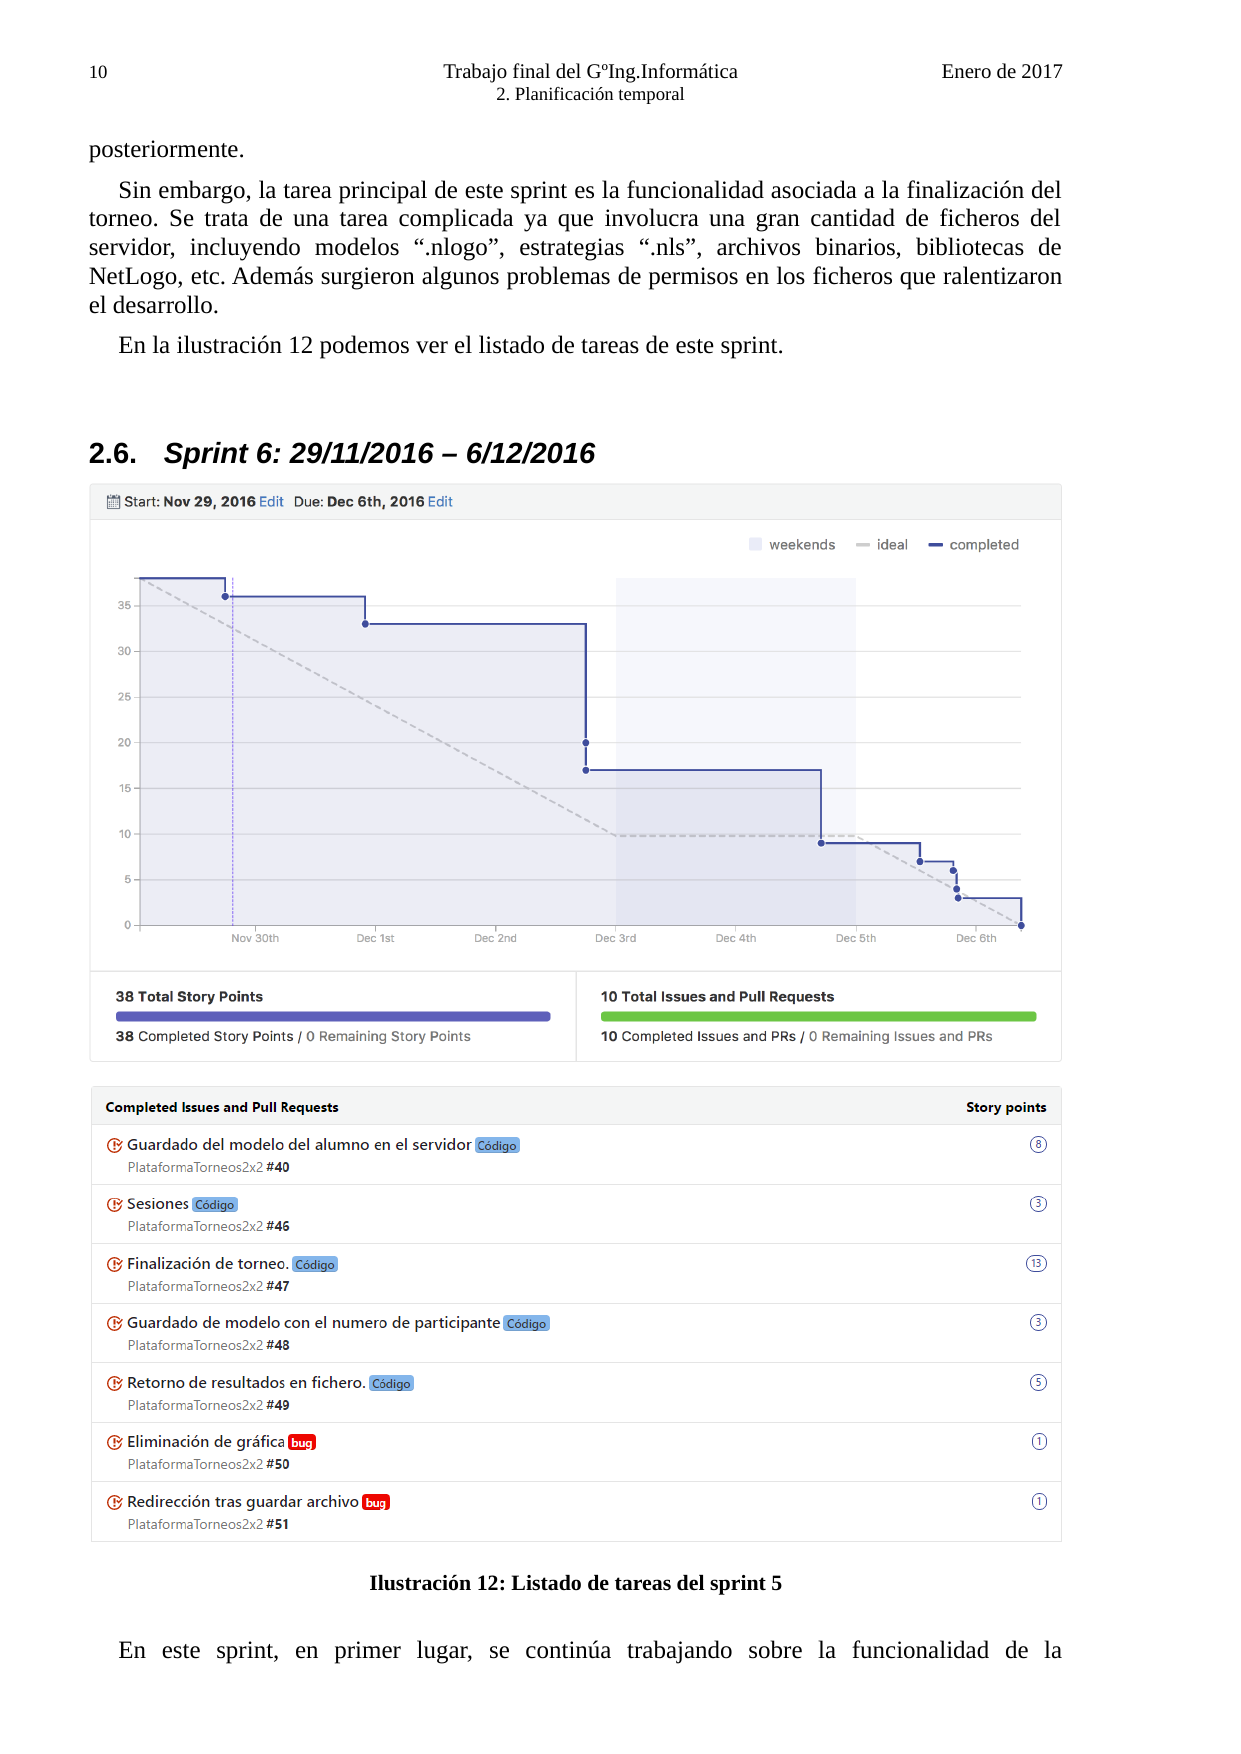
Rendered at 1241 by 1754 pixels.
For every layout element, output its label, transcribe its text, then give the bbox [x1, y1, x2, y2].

text Sin embargo, la tarea principal de este sprint es la funcionalidad asociada a la finalización del torneo. Se trata de una tarea complicada ya que involucra una gran cantidad de ficheros del servidor, incluyendo modelos “.nlogo”, estrategias “.nls”, archivos binarios, bibliotecas de NetLogo, etc. Además surgieron algunos problemas de permisos en los ficheros que ralentizaron el desarrollo. [88, 175, 1063, 318]
text posteriormente. [88, 134, 1063, 163]
text Illustration 13: burndown chart del sprint 6 [88, 1063, 1063, 1084]
subtitle Sprint 6: 29/11/2016 – 6/12/2016 [88, 436, 1063, 469]
text Ilustración 12: Listado de tareas del sprint 5 [88, 1545, 1063, 1595]
picture [88, 1084, 1063, 1545]
text En la ilustración 12 podemos ver el listado de tareas de este sprint. [88, 330, 1063, 359]
picture [88, 481, 1063, 1063]
text En este sprint, en primer lugar, se continúa trabajando sobre la funcionalidad de la [88, 1636, 1063, 1664]
